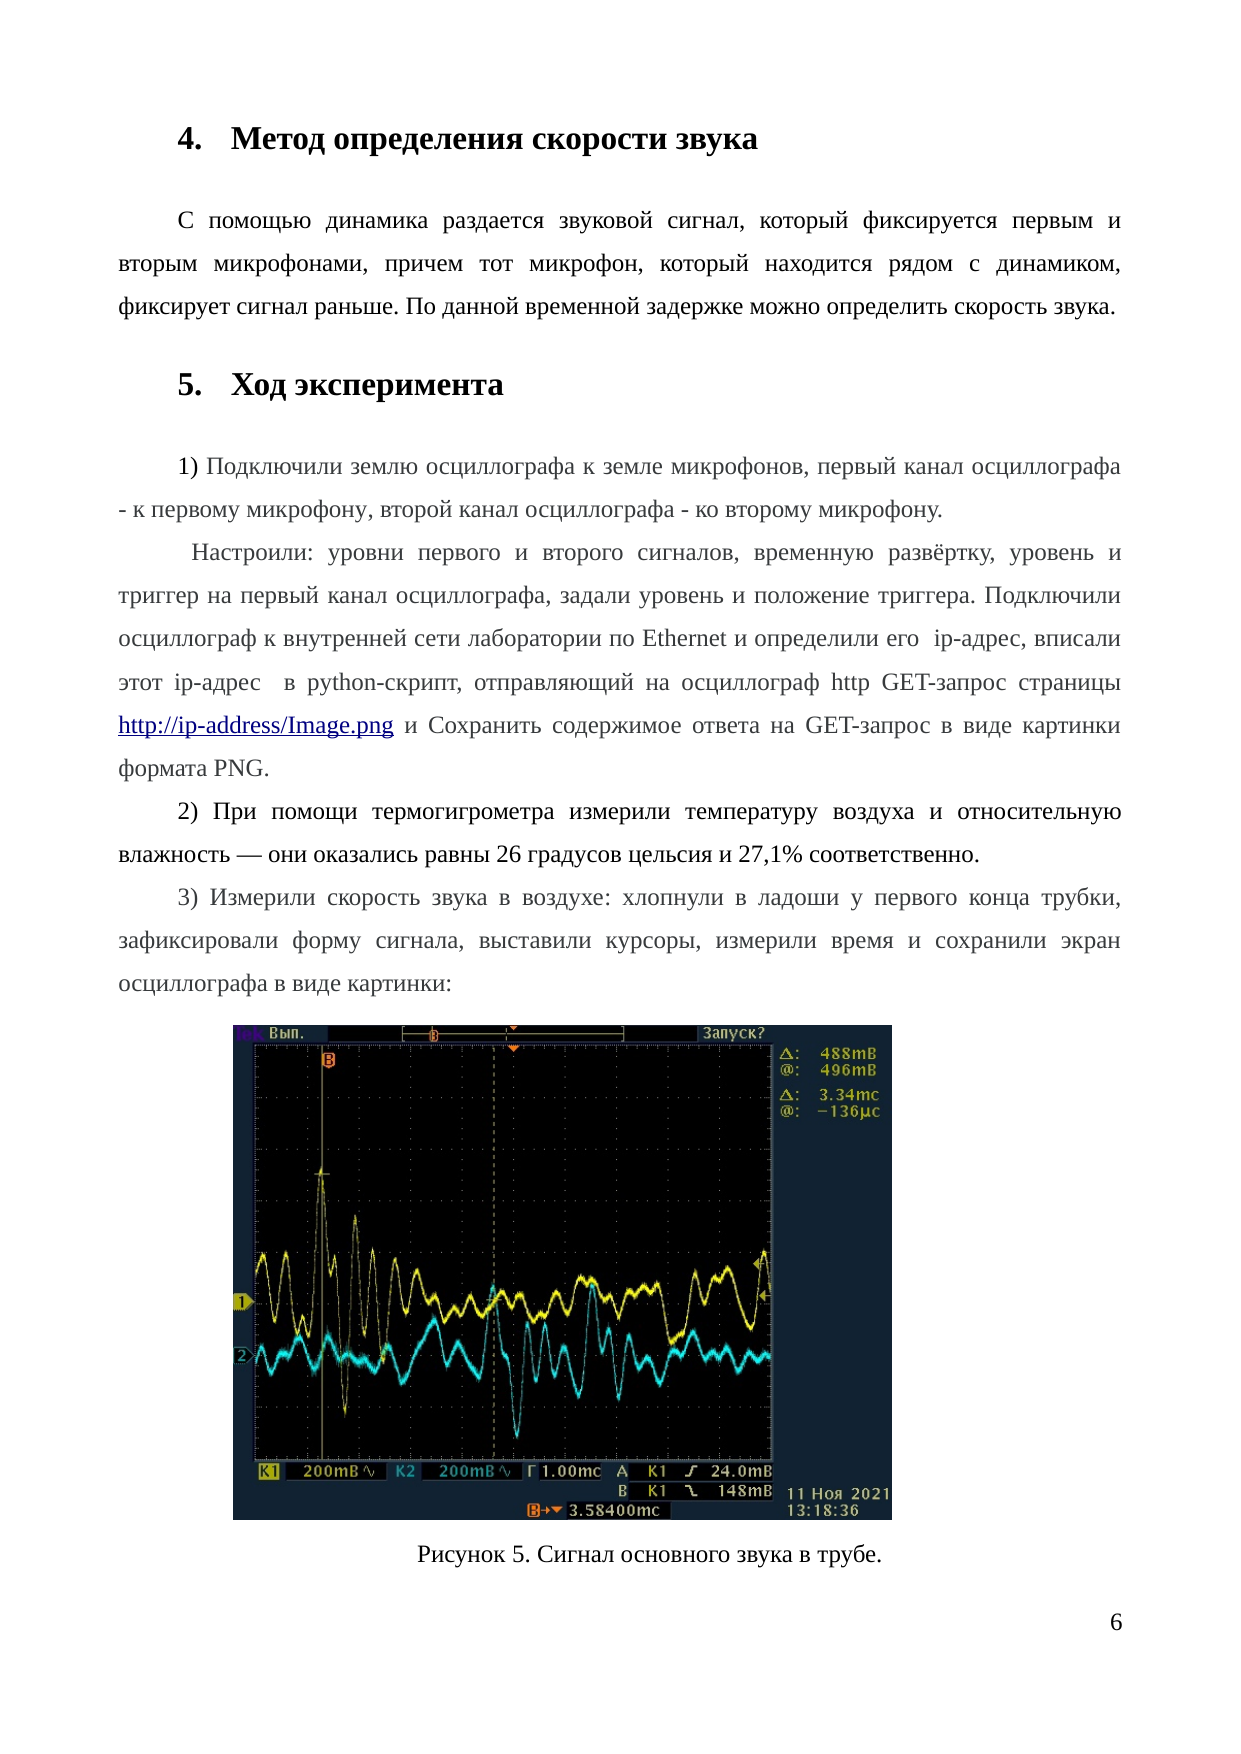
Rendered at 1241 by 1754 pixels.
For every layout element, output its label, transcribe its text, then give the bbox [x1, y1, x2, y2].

text Настроили: уровни первого и второго сигналов, временную развёртку, уровень и триггер на первый канал осциллографа, задали уровень и положение триггера. Подключили осциллограф к внутренней сети лаборатории по Ethernet и определили его ip-адрес, вписали этот ip-адрес в python-скрипт, отправляющий на осциллограф http GET-запрос страницы http://ip-address/Image.png и Сохранить содержимое ответа на GET-запрос в виде картинки формата PNG. [118, 537, 1122, 782]
text С помощью динамика раздается звуковой сигнал, который фиксируется первым и вторым микрофонами, причем тот микрофон, который находится рядом с динамиком, фиксирует сигнал раньше. По данной временной задержке можно определить скорость звука. [118, 205, 1122, 320]
text Рисунок 5. Сигнал основного звука в трубе. [118, 1539, 1122, 1568]
picture [233, 1025, 892, 1520]
subtitle Ход эксперимента [118, 364, 1122, 402]
text 3) Измерили скорость звука в воздухе: хлопнули в ладоши у первого конца трубки, зафиксировали форму сигнала, выставили курсоры, измерили время и сохранили экран осциллографа в виде картинки: [118, 882, 1122, 997]
text 2) При помощи термогигрометра измерили температуру воздуха и относительную влажность — они оказались равны 26 градусов цельсия и 27,1% соответственно. [118, 796, 1122, 868]
text 1) Подключили землю осциллографа к земле микрофонов, первый канал осциллографа - к первому микрофону, второй канал осциллографа - ко второму микрофону. [118, 451, 1122, 523]
subtitle Метод определения скорости звука [118, 118, 1122, 156]
